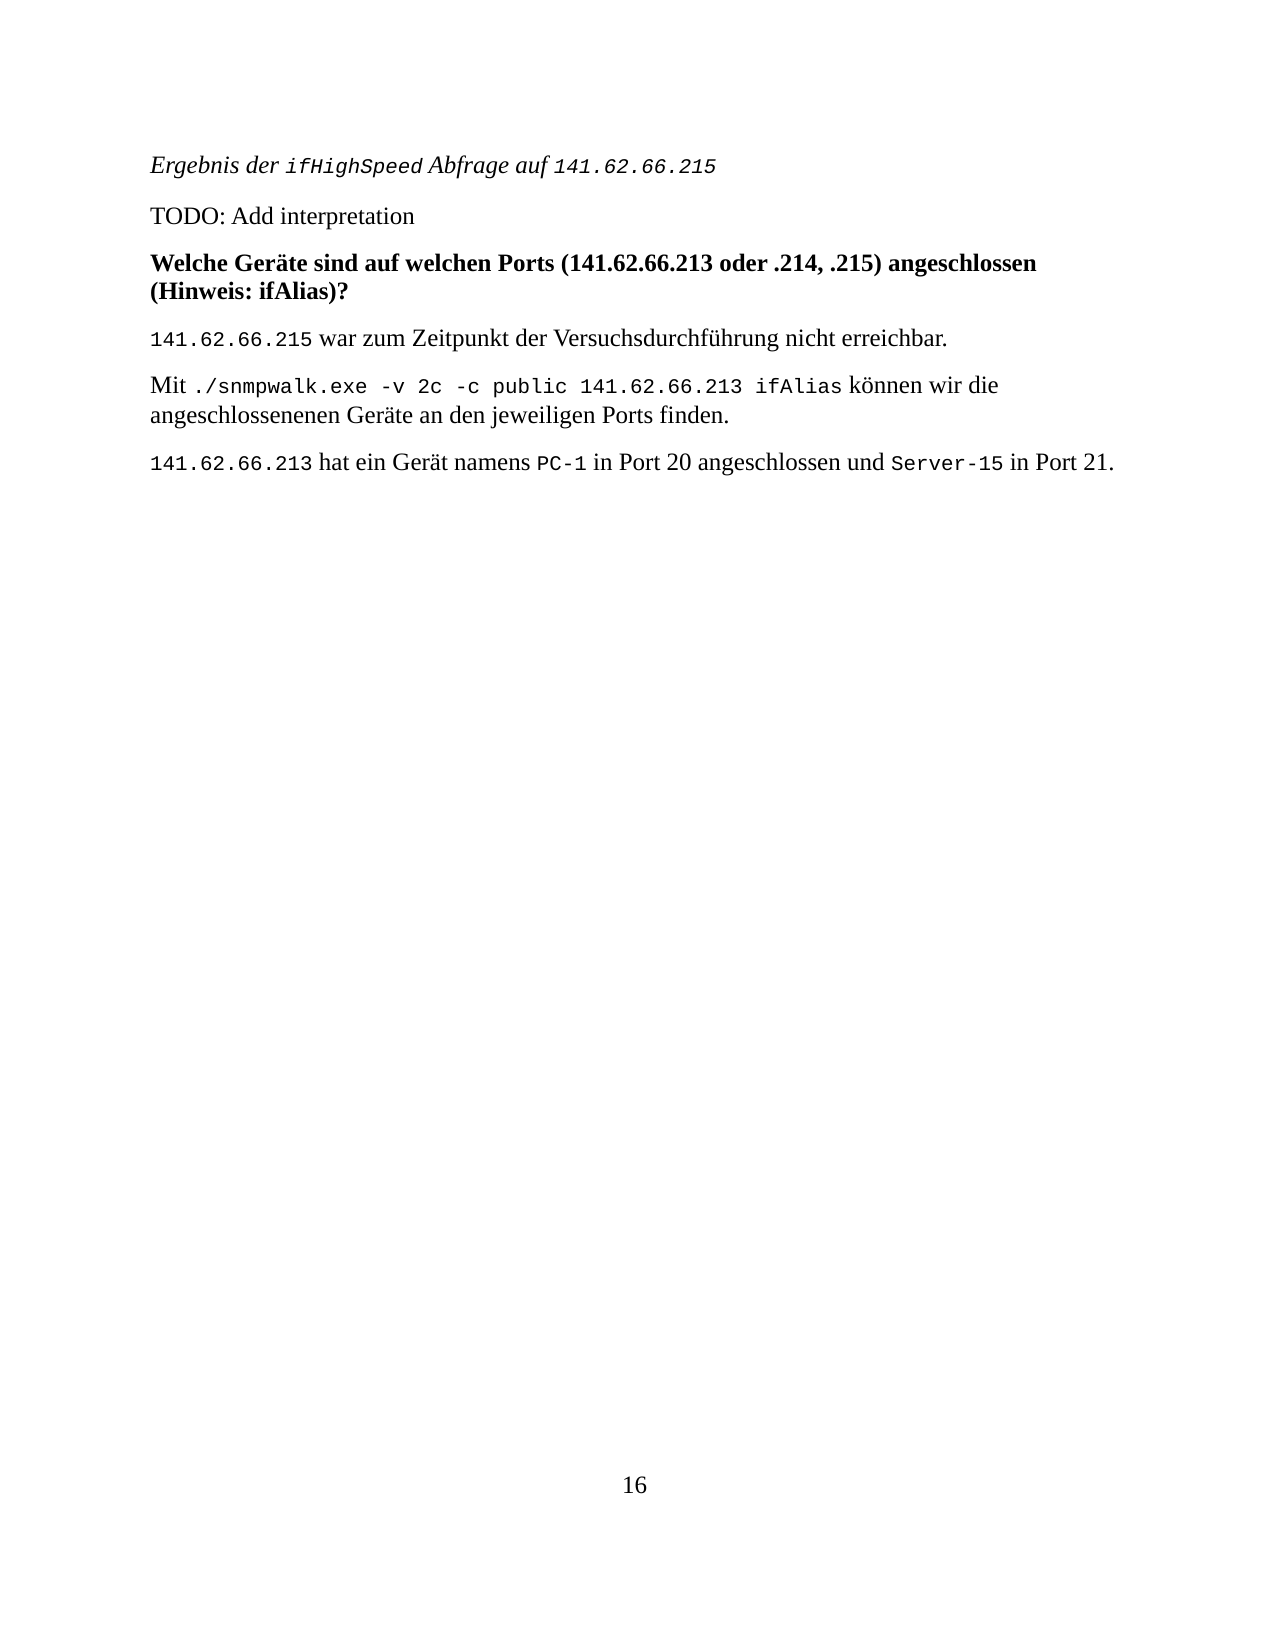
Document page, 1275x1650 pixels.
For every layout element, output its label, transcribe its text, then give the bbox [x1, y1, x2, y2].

text Welche Geräte sind auf welchen Ports (141.62.66.213 oder .214, .215) angeschlossen (Hinweis: ifAlias)? [150, 248, 1125, 305]
text Mit ./snmpwalk.exe -v 2c -c public 141.62.66.213 ifAlias können wir die angeschlossenenen Geräte an den jeweiligen Ports finden. [150, 371, 1125, 429]
text Ergebnis der ifHighSpeed Abfrage auf 141.62.66.215 [150, 150, 1125, 179]
text 141.62.66.215 war zum Zeitpunkt der Versuchsdurchführung nicht erreichbar. [150, 323, 1125, 353]
text 141.62.66.213 hat ein Gerät namens PC-1 in Port 20 angeschlossen und Server-15 in Port 21. [150, 447, 1125, 476]
text TODO: Add interpretation [150, 201, 1125, 230]
